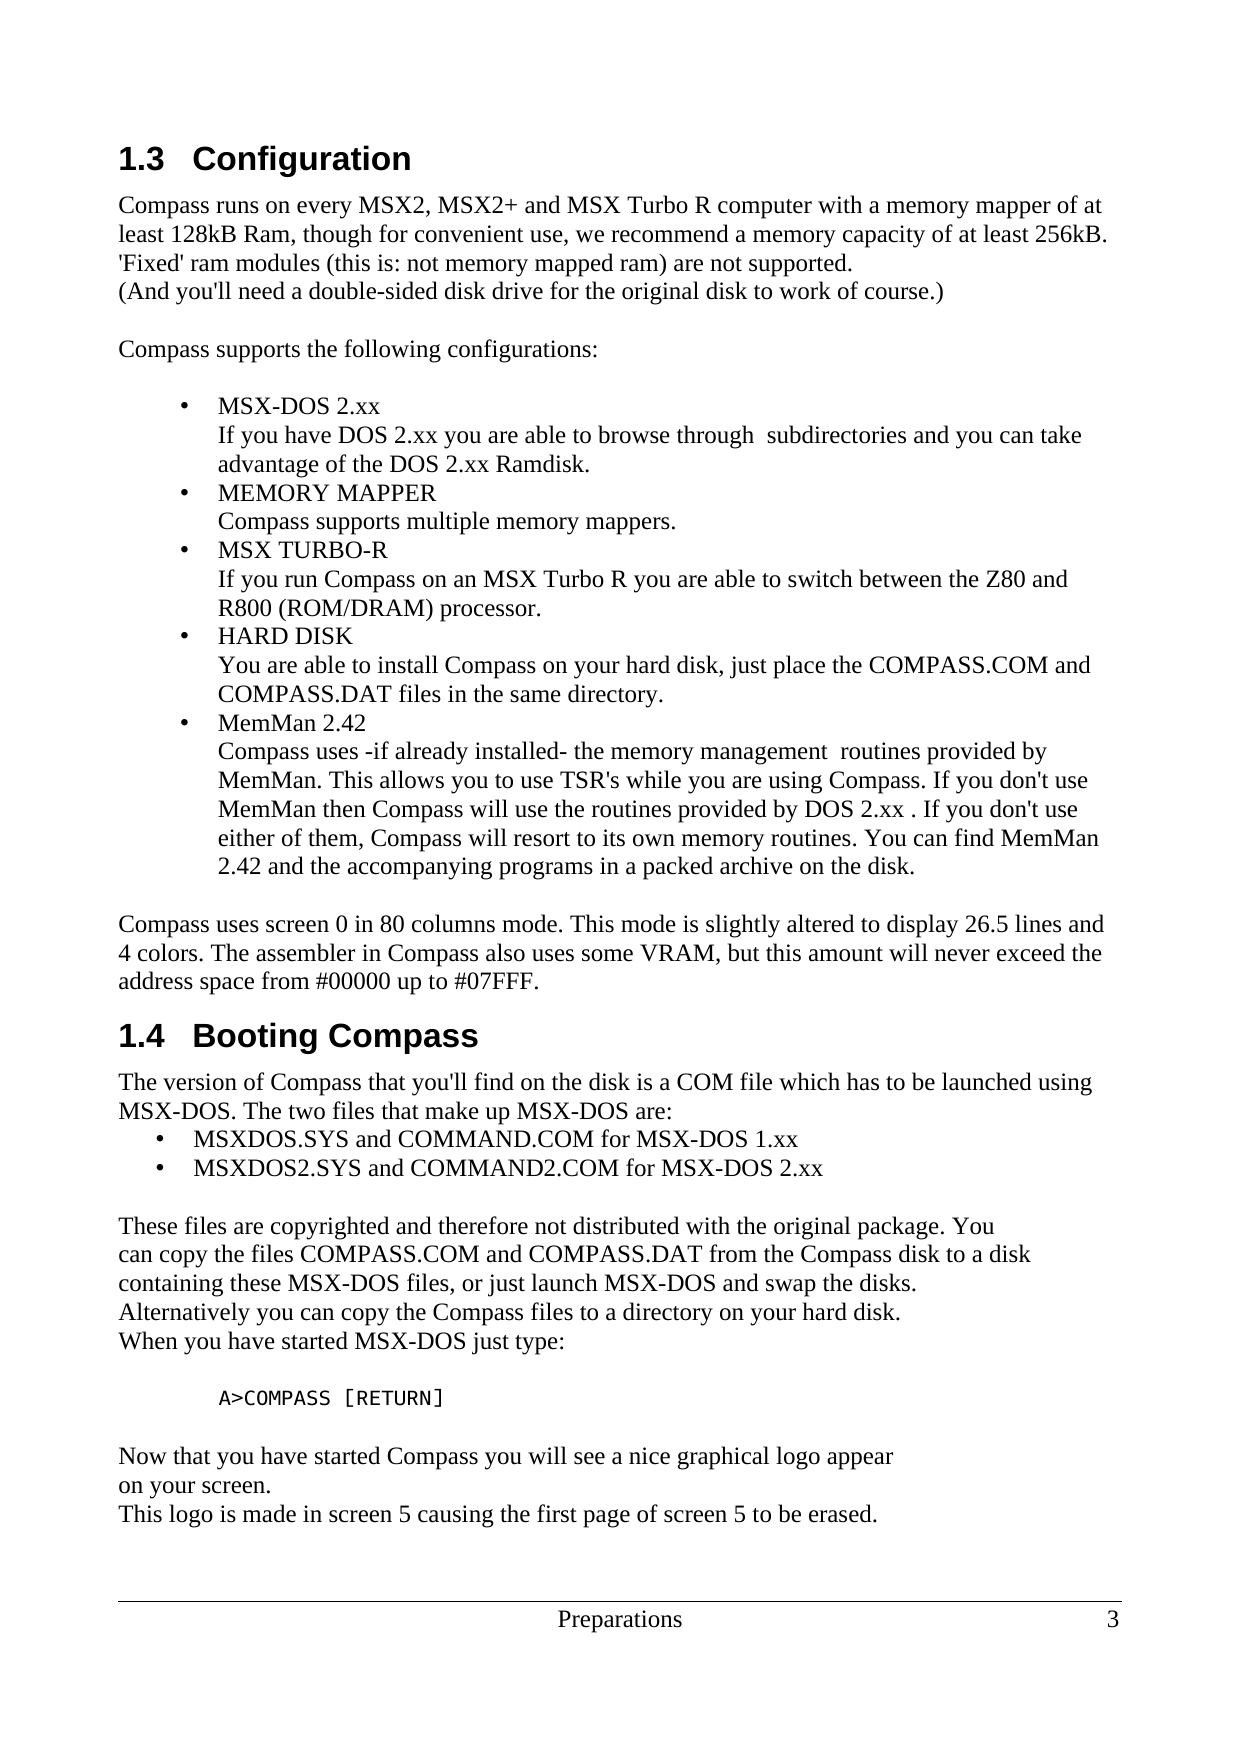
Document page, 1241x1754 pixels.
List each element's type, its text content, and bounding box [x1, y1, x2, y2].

list MSXDOS2.SYS and COMMAND2.COM for MSX-DOS 2.xx [156, 1153, 1122, 1182]
text containing these MSX-DOS files, or just launch MSX-DOS and swap the disks. [118, 1268, 1122, 1297]
list MSX TURBO-R If you run Compass on an MSX Turbo R you are able to switch between the Z80 and R800 (ROM/DRAM) processor. [180, 535, 1122, 621]
subtitle Booting Compass [118, 1016, 1122, 1054]
list HARD DISK You are able to install Compass on your hard disk, just place the COMPASS.COM and COMPASS.DAT files in the same directory. [180, 621, 1122, 708]
text Compass uses screen 0 in 80 columns mode. This mode is slightly altered to display 26.5 lines and 4 colors. The assembler in Compass also uses some VRAM, but this amount will never exceed the address space from #00000 up to #07FFF. [118, 909, 1122, 995]
text can copy the files COMPASS.COM and COMPASS.DAT from the Compass disk to a disk [118, 1239, 1122, 1268]
text These files are copyrighted and therefore not distributed with the original package. You [118, 1211, 1122, 1239]
text Now that you have started Compass you will see a nice graphical logo appear [118, 1441, 1122, 1470]
text This logo is made in screen 5 causing the first page of screen 5 to be erased. [118, 1499, 1122, 1528]
text Alternatively you can copy the Compass files to a directory on your hard disk. [118, 1297, 1122, 1326]
list MSX-DOS 2.xx If you have DOS 2.xx you are able to browse through subdirectories and you can take advantage of the DOS 2.xx Ramdisk. [180, 391, 1122, 478]
text Compass supports the following configurations: [118, 334, 1122, 363]
text (And you'll need a double-sided disk drive for the original disk to work of course.) [118, 276, 1122, 305]
text on your screen. [118, 1470, 1122, 1499]
text Compass runs on every MSX2, MSX2+ and MSX Turbo R computer with a memory mapper of at least 128kB Ram, though for convenient use, we recommend a memory capacity of at least 256kB. 'Fixed' ram modules (this is: not memory mapped ram) are not supported. [118, 190, 1122, 276]
text A>COMPASS [RETURN] [118, 1383, 1122, 1412]
subtitle Configuration [118, 139, 1122, 178]
list MEMORY MAPPER Compass supports multiple memory mappers. [180, 478, 1122, 535]
list MSXDOS.SYS and COMMAND.COM for MSX-DOS 1.xx [156, 1124, 1122, 1153]
text The version of Compass that you'll find on the disk is a COM file which has to be launched using MSX-DOS. The two files that make up MSX-DOS are: [118, 1067, 1122, 1124]
list MemMan 2.42 Compass uses -if already installed- the memory management routines provided by MemMan. This allows you to use TSR's while you are using Compass. If you don't use MemMan then Compass will use the routines provided by DOS 2.xx . If you don't use either of them, Compass will resort to its own memory routines. You can find MemMan 2.42 and the accompanying programs in a packed archive on the disk. [180, 708, 1122, 880]
text When you have started MSX-DOS just type: [118, 1326, 1122, 1354]
